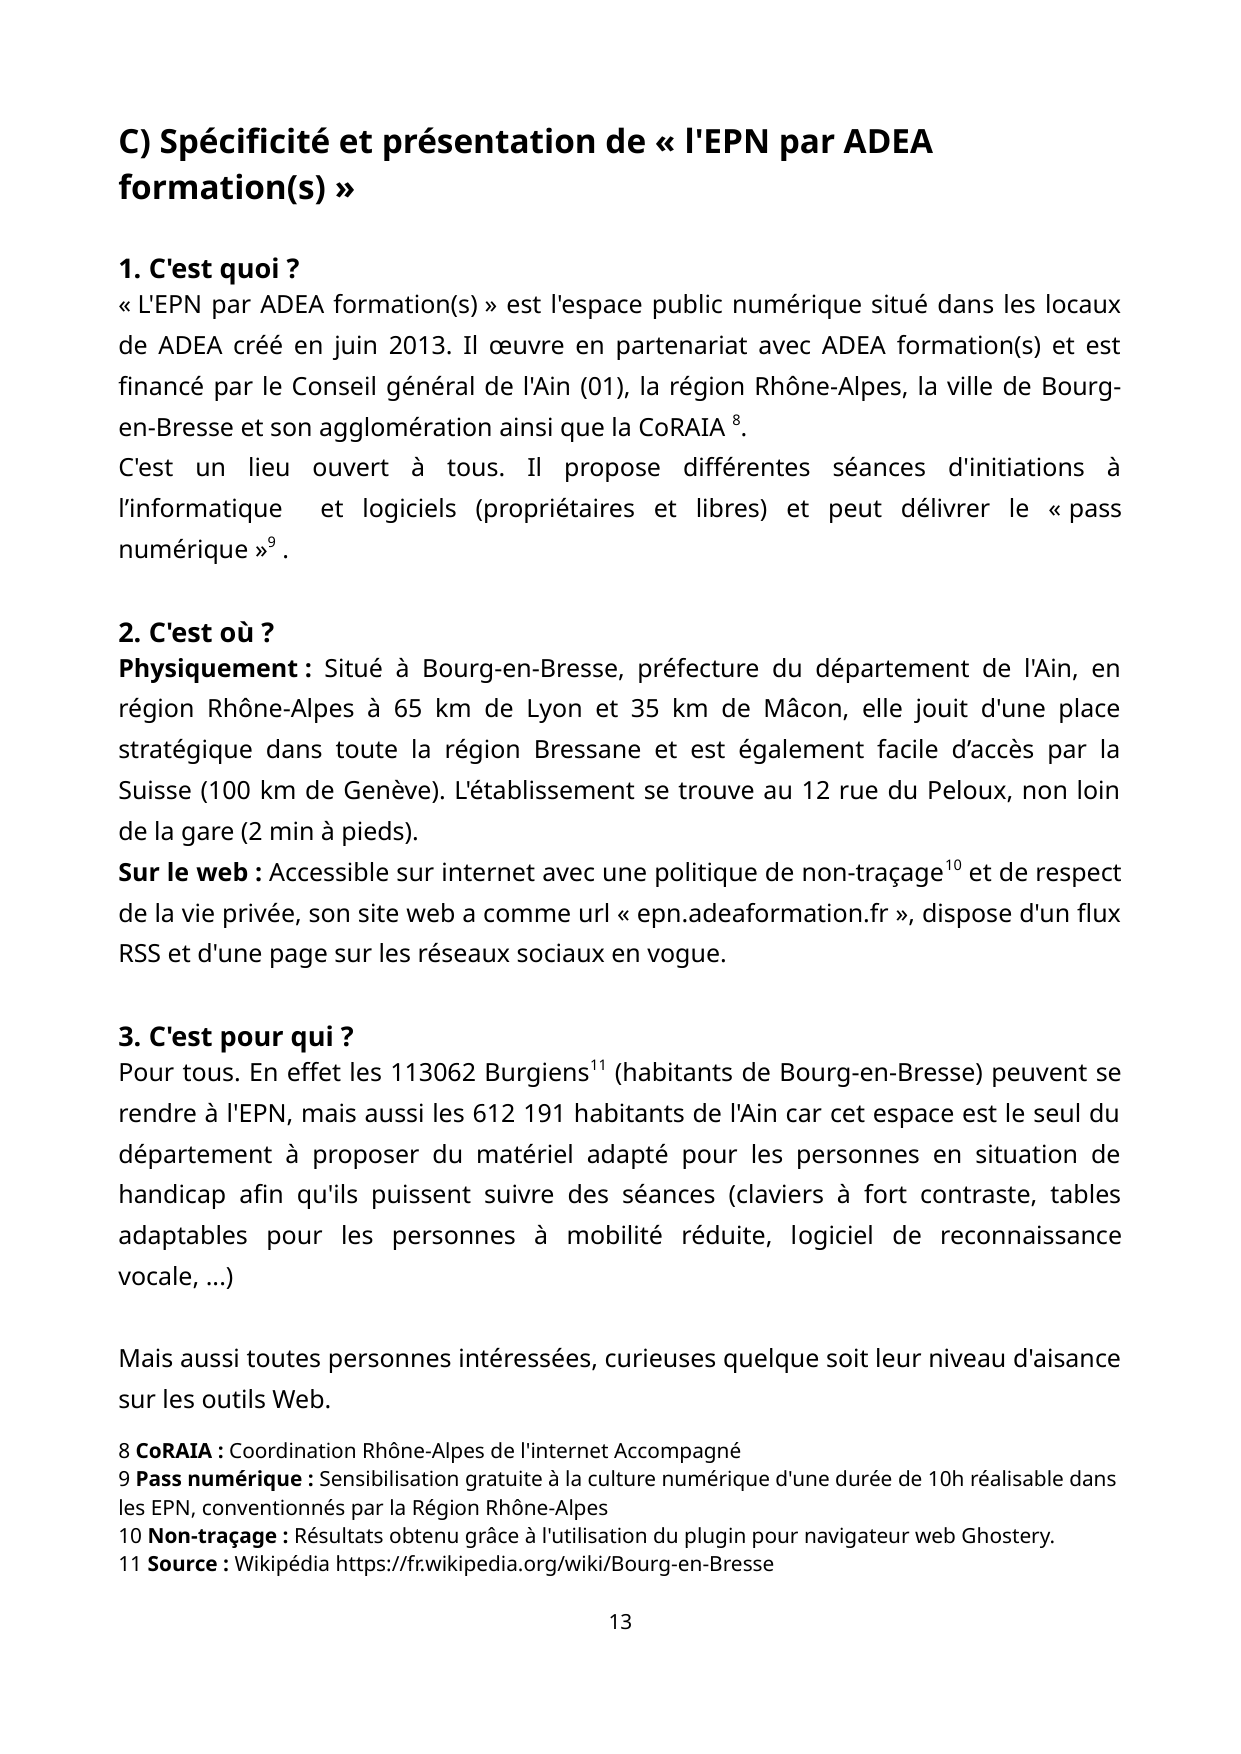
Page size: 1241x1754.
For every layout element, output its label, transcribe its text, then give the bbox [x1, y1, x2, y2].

text « L'EPN par ADEA formation(s) » est l'espace public numérique situé dans les locaux de ADEA créé en juin 2013. Il œuvre en partenariat avec ADEA formation(s) et est financé par le Conseil général de l'Ain (01), la région Rhône-Alpes, la ville de Bourg-en-Bresse et son agglomération ainsi que la CoRAIA . [118, 287, 1122, 443]
subtitle Spécificité et présentation de « l'EPN par ADEA formation(s) » [118, 118, 1122, 209]
subtitle C'est quoi ? [118, 250, 1122, 287]
text Non-traçage : Résultats obtenu grâce à l'utilisation du plugin pour navigateur web Ghostery. [118, 1521, 1122, 1549]
text Pass numérique : Sensibilisation gratuite à la culture numérique d'une durée de 10h réalisable dans les EPN, conventionnés par la Région Rhône-Alpes [118, 1464, 1122, 1521]
subtitle C'est pour qui ? [118, 1018, 1122, 1054]
text Mais aussi toutes personnes intéressées, curieuses quelque soit leur niveau d'aisance sur les outils Web. [118, 1340, 1122, 1415]
subtitle C'est où ? [118, 613, 1122, 650]
text Source : Wikipédia https://fr.wikipedia.org/wiki/Bourg-en-Bresse [118, 1549, 1122, 1578]
text Sur le web : Accessible sur internet avec une politique de non-traçage et de respect de la vie privée, son site web a comme url « epn.adeaformation.fr », dispose d'un flux RSS et d'une page sur les réseaux sociaux en vogue. [118, 854, 1122, 970]
text CoRAIA : Coordination Rhône-Alpes de l'internet Accompagné [118, 1436, 1122, 1464]
text Pour tous. En effet les 113062 Burgiens (habitants de Bourg-en-Bresse) peuvent se rendre à l'EPN, mais aussi les 612 191 habitants de l'Ain car cet espace est le seul du département à proposer du matériel adapté pour les personnes en situation de handicap afin qu'ils puissent suivre des séances (claviers à fort contraste, tables adaptables pour les personnes à mobilité réduite, logiciel de reconnaissance vocale, ...) [118, 1054, 1122, 1293]
text C'est un lieu ouvert à tous. Il propose différentes séances d'initiations à l’informatique et logiciels (propriétaires et libres) et peut délivrer le « pass numérique » . [118, 450, 1122, 566]
text Physiquement : Situé à Bourg-en-Bresse, préfecture du département de l'Ain, en région Rhône-Alpes à 65 km de Lyon et 35 km de Mâcon, elle jouit d'une place stratégique dans toute la région Bressane et est également facile d’accès par la Suisse (100 km de Genève). L'établissement se trouve au 12 rue du Peloux, non loin de la gare (2 min à pieds). [118, 650, 1122, 848]
